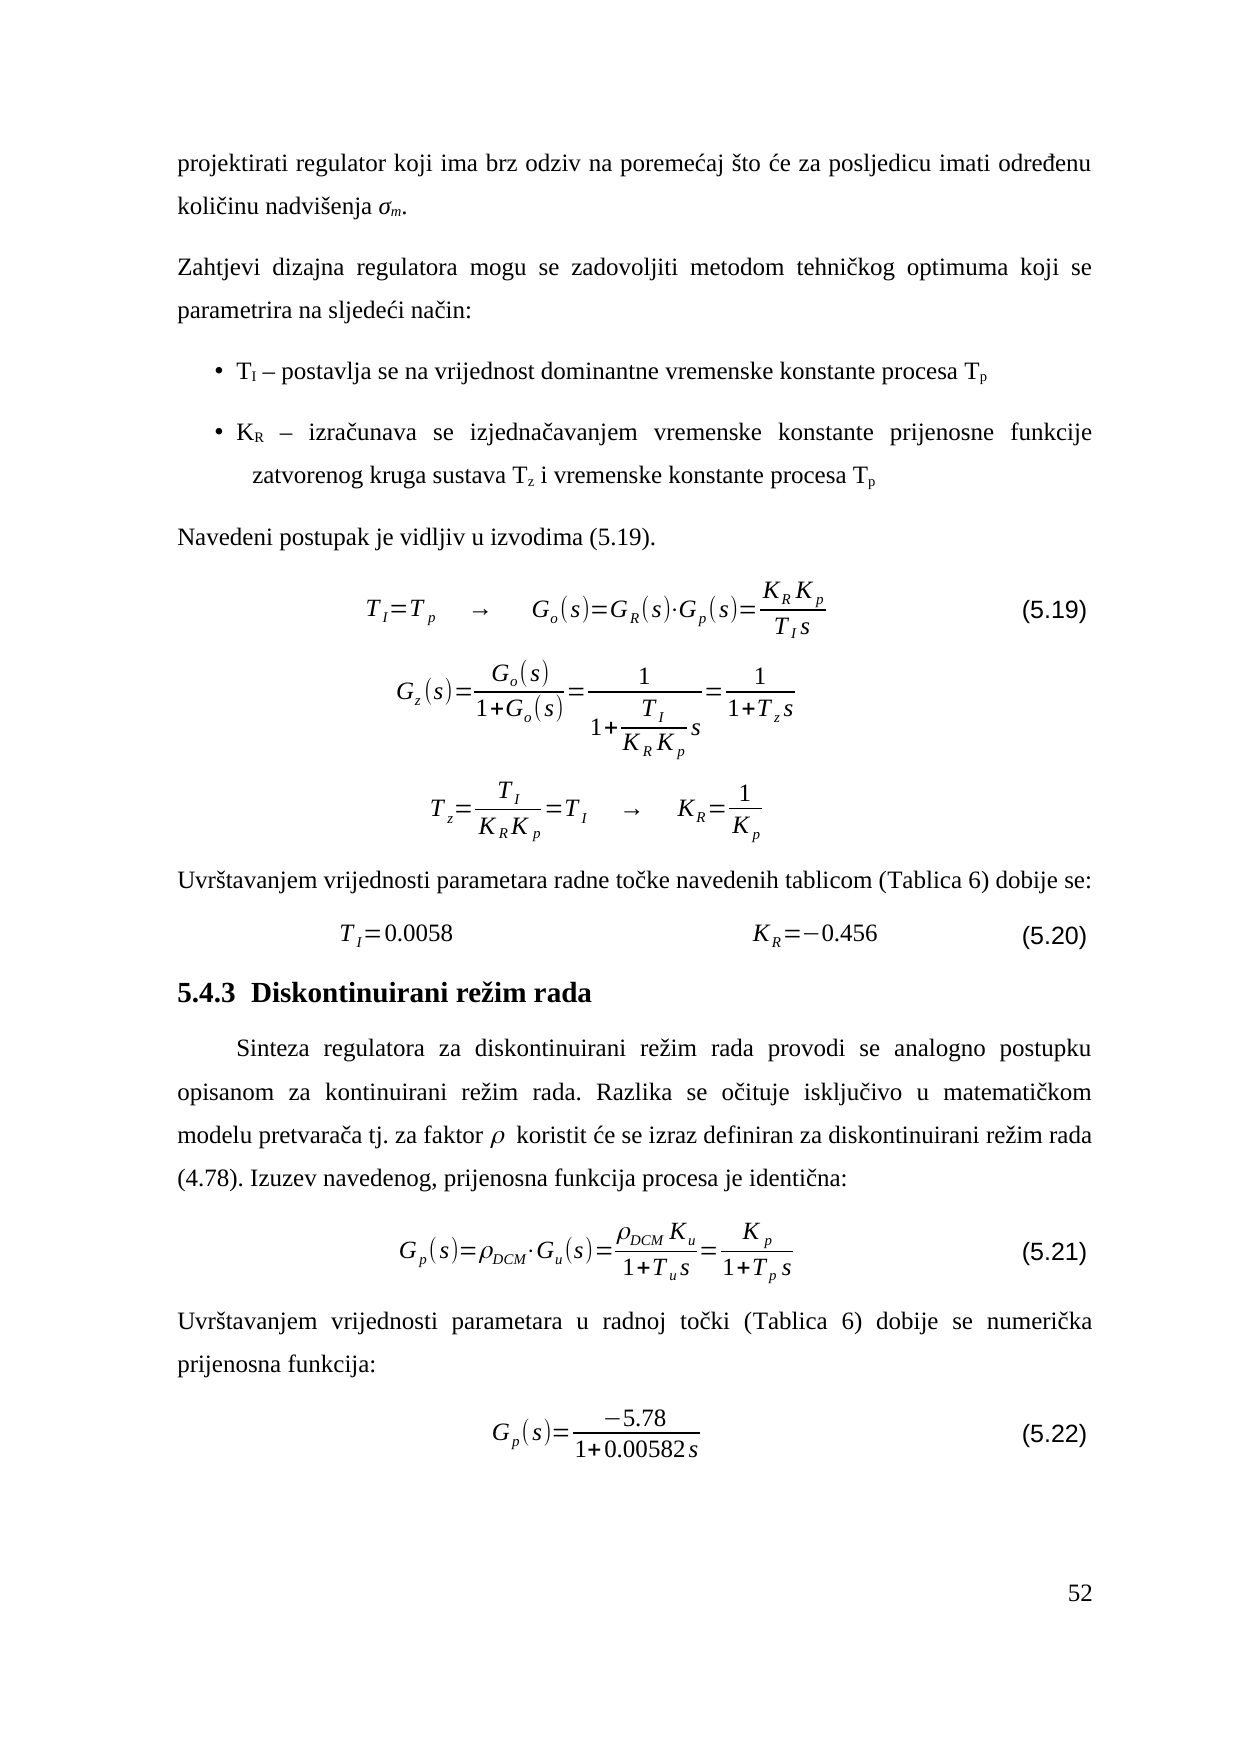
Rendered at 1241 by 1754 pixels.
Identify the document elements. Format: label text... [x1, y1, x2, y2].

table_cell [1015, 653, 1093, 771]
table_cell [177, 653, 1015, 771]
text projektirati regulator koji ima brz odziv na poremećaj što će za posljedicu imati određenu količinu nadvišenja σm. [177, 148, 1093, 219]
table_cell → [177, 771, 1015, 853]
text Uvrštavanjem vrijednosti parametara u radnoj točki (Tablica 6) dobije se numerička prijenosna funkcija: [177, 1306, 1093, 1378]
subtitle Diskontinuirani režim rada [177, 976, 1093, 1009]
table_header → [177, 571, 1015, 653]
table_header (5.20) [1015, 914, 1093, 961]
text Sinteza regulatora za diskontinuirani režim rada provodi se analogno postupku opisanom za kontinuirani režim rada. Razlika se očituje isključivo u matematičkom modelu pretvarača tj. za faktor ρ koristit će se izraz definiran za diskontinuirani režim rada (4.78). Izuzev navedenog, prijenosna funkcija procesa je identična: [177, 1033, 1093, 1192]
table_cell [1015, 771, 1093, 853]
table_header (5.21) [1015, 1212, 1093, 1294]
table_header [177, 914, 614, 961]
list TI – postavlja se na vrijednost dominantne vremenske konstante procesa Tp [214, 356, 1093, 385]
table_header (5.19) [1015, 571, 1093, 653]
table_header [177, 1212, 1015, 1294]
text Navedeni postupak je vidljiv u izvodima (5.19). [177, 522, 1093, 550]
table_header [615, 914, 1015, 961]
table_header [177, 1399, 1015, 1473]
text Zahtjevi dizajna regulatora mogu se zadovoljiti metodom tehničkog optimuma koji se parametrira na sljedeći način: [177, 252, 1093, 324]
text Uvrštavanjem vrijednosti parametara radne točke navedenih tablicom (Tablica 6) dobije se: [177, 865, 1093, 893]
list KR – izračunava se izjednačavanjem vremenske konstante prijenosne funkcije zatvorenog kruga sustava Tz i vremenske konstante procesa Tp [214, 417, 1093, 489]
table_header (5.22) [1015, 1399, 1093, 1473]
